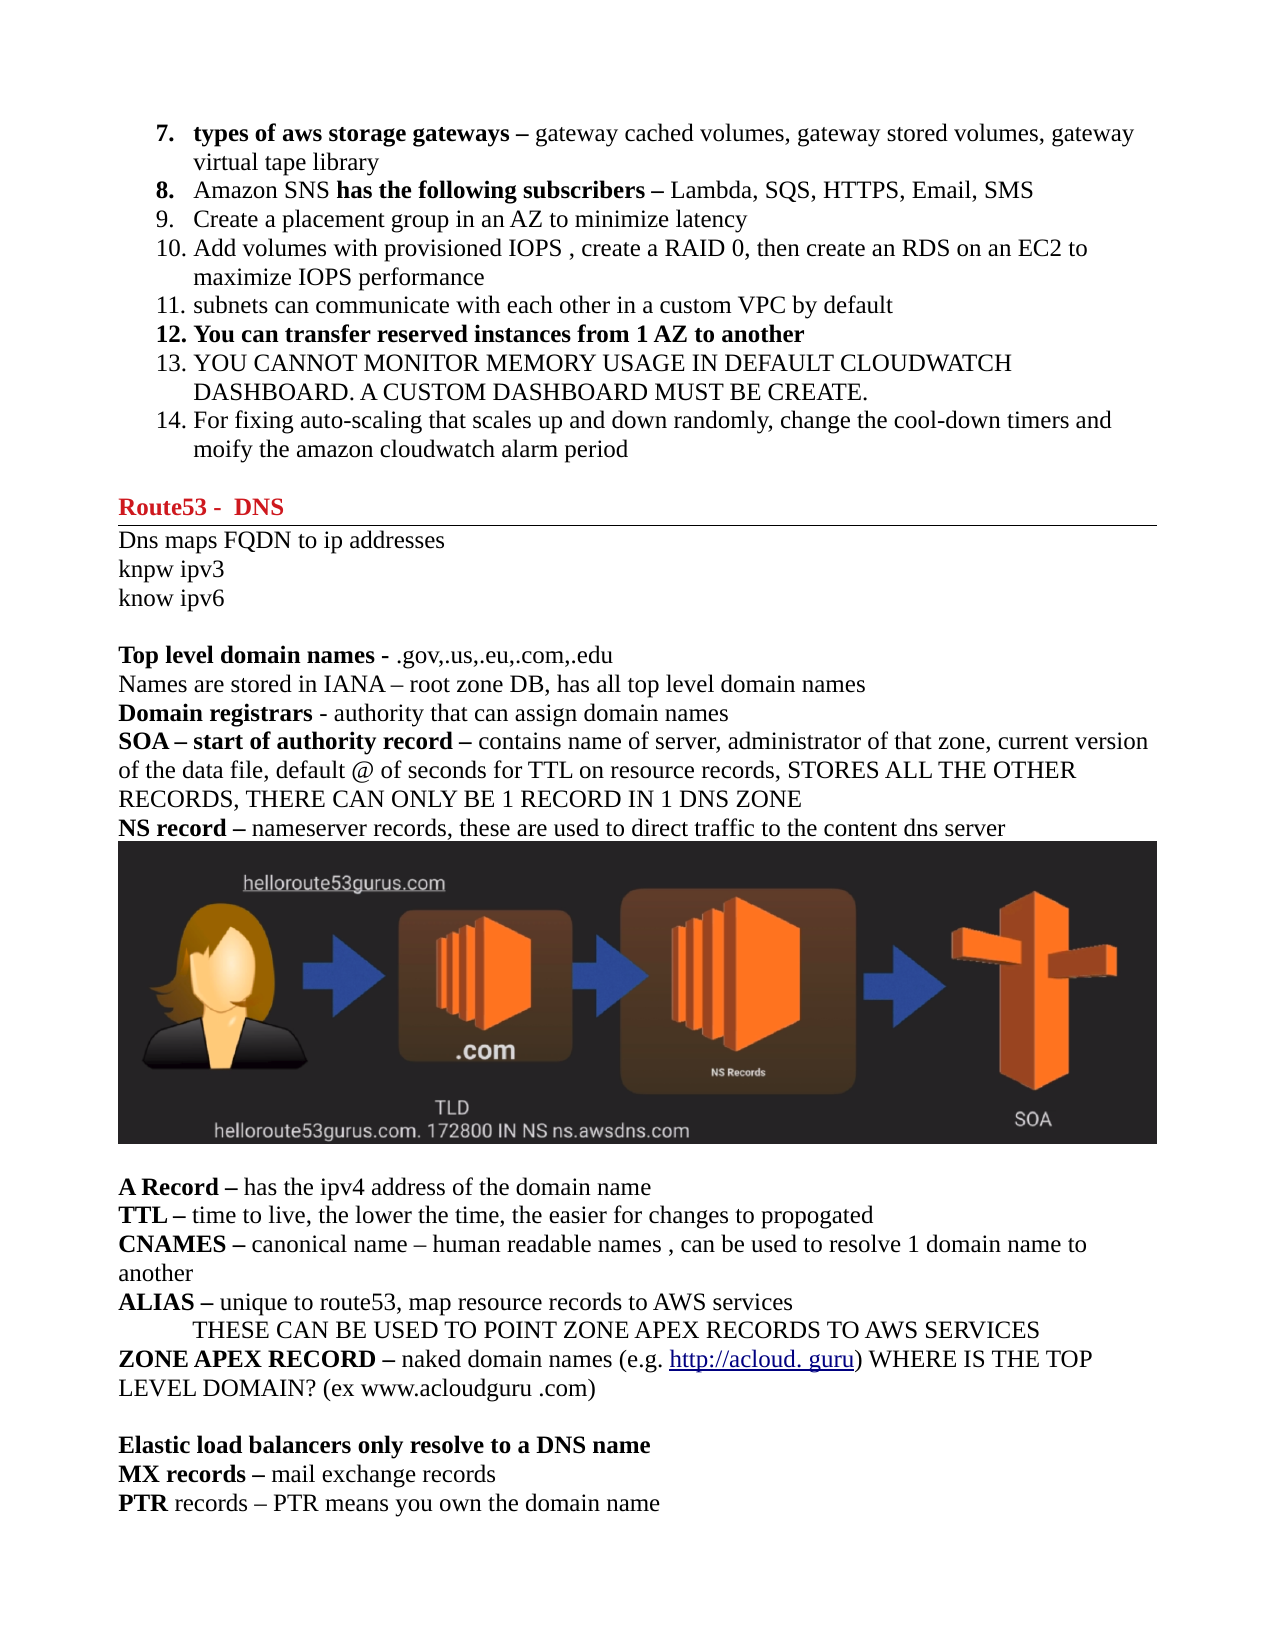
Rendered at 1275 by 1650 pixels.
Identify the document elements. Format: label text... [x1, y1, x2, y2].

list For fixing auto-scaling that scales up and down randomly, change the cool-down timers and moify the amazon cloudwatch alarm period [156, 406, 1157, 463]
list Amazon SNS has the following subscribers – Lambda, SQS, HTTPS, Email, SMS [156, 176, 1157, 204]
text Domain registrars - authority that can assign domain names [118, 698, 1157, 726]
text ALIAS – unique to route53, map resource records to AWS services [118, 1287, 1157, 1316]
text MX records – mail exchange records [118, 1459, 1157, 1488]
text PTR records – PTR means you own the domain name [118, 1488, 1157, 1517]
picture [118, 841, 1157, 1144]
text knpw ipv3 [118, 554, 1157, 583]
text Route53 - DNS [118, 492, 1157, 525]
list Create a placement group in an AZ to minimize latency [156, 204, 1157, 233]
text Top level domain names - .gov,.us,.eu,.com,.edu [118, 640, 1157, 669]
text Names are stored in IANA – root zone DB, has all top level domain names [118, 669, 1157, 698]
list subnets can communicate with each other in a custom VPC by default [156, 291, 1157, 319]
list Add volumes with provisioned IOPS , create a RAID 0, then create an RDS on an EC2 to maximize IOPS performance [156, 233, 1157, 291]
text SOA – start of authority record – contains name of server, administrator of that zone, current version of the data file, default @ of seconds for TTL on resource records, STORES ALL THE OTHER RECORDS, THERE CAN ONLY BE 1 RECORD IN 1 DNS ZONE [118, 726, 1157, 813]
text Elastic load balancers only resolve to a DNS name [118, 1431, 1157, 1459]
text know ipv6 [118, 583, 1157, 611]
list YOU CANNOT MONITOR MEMORY USAGE IN DEFAULT CLOUDWATCH DASHBOARD. A CUSTOM DASHBOARD MUST BE CREATE. [156, 348, 1157, 406]
text A Record – has the ipv4 address of the domain name [118, 1172, 1157, 1201]
text NS record – nameserver records, these are used to direct traffic to the content dns server [118, 813, 1157, 841]
text ZONE APEX RECORD – naked domain names (e.g. http://acloud. guru) WHERE IS THE TOP LEVEL DOMAIN? (ex www.acloudguru .com) [118, 1344, 1157, 1402]
list types of aws storage gateways – gateway cached volumes, gateway stored volumes, gateway virtual tape library [156, 118, 1157, 176]
text TTL – time to live, the lower the time, the easier for changes to propogated [118, 1201, 1157, 1229]
text THESE CAN BE USED TO POINT ZONE APEX RECORDS TO AWS SERVICES [118, 1316, 1157, 1344]
list You can transfer reserved instances from 1 AZ to another [156, 319, 1157, 348]
text Dns maps FQDN to ip addresses [118, 526, 1157, 554]
text CNAMES – canonical name – human readable names , can be used to resolve 1 domain name to another [118, 1229, 1157, 1287]
